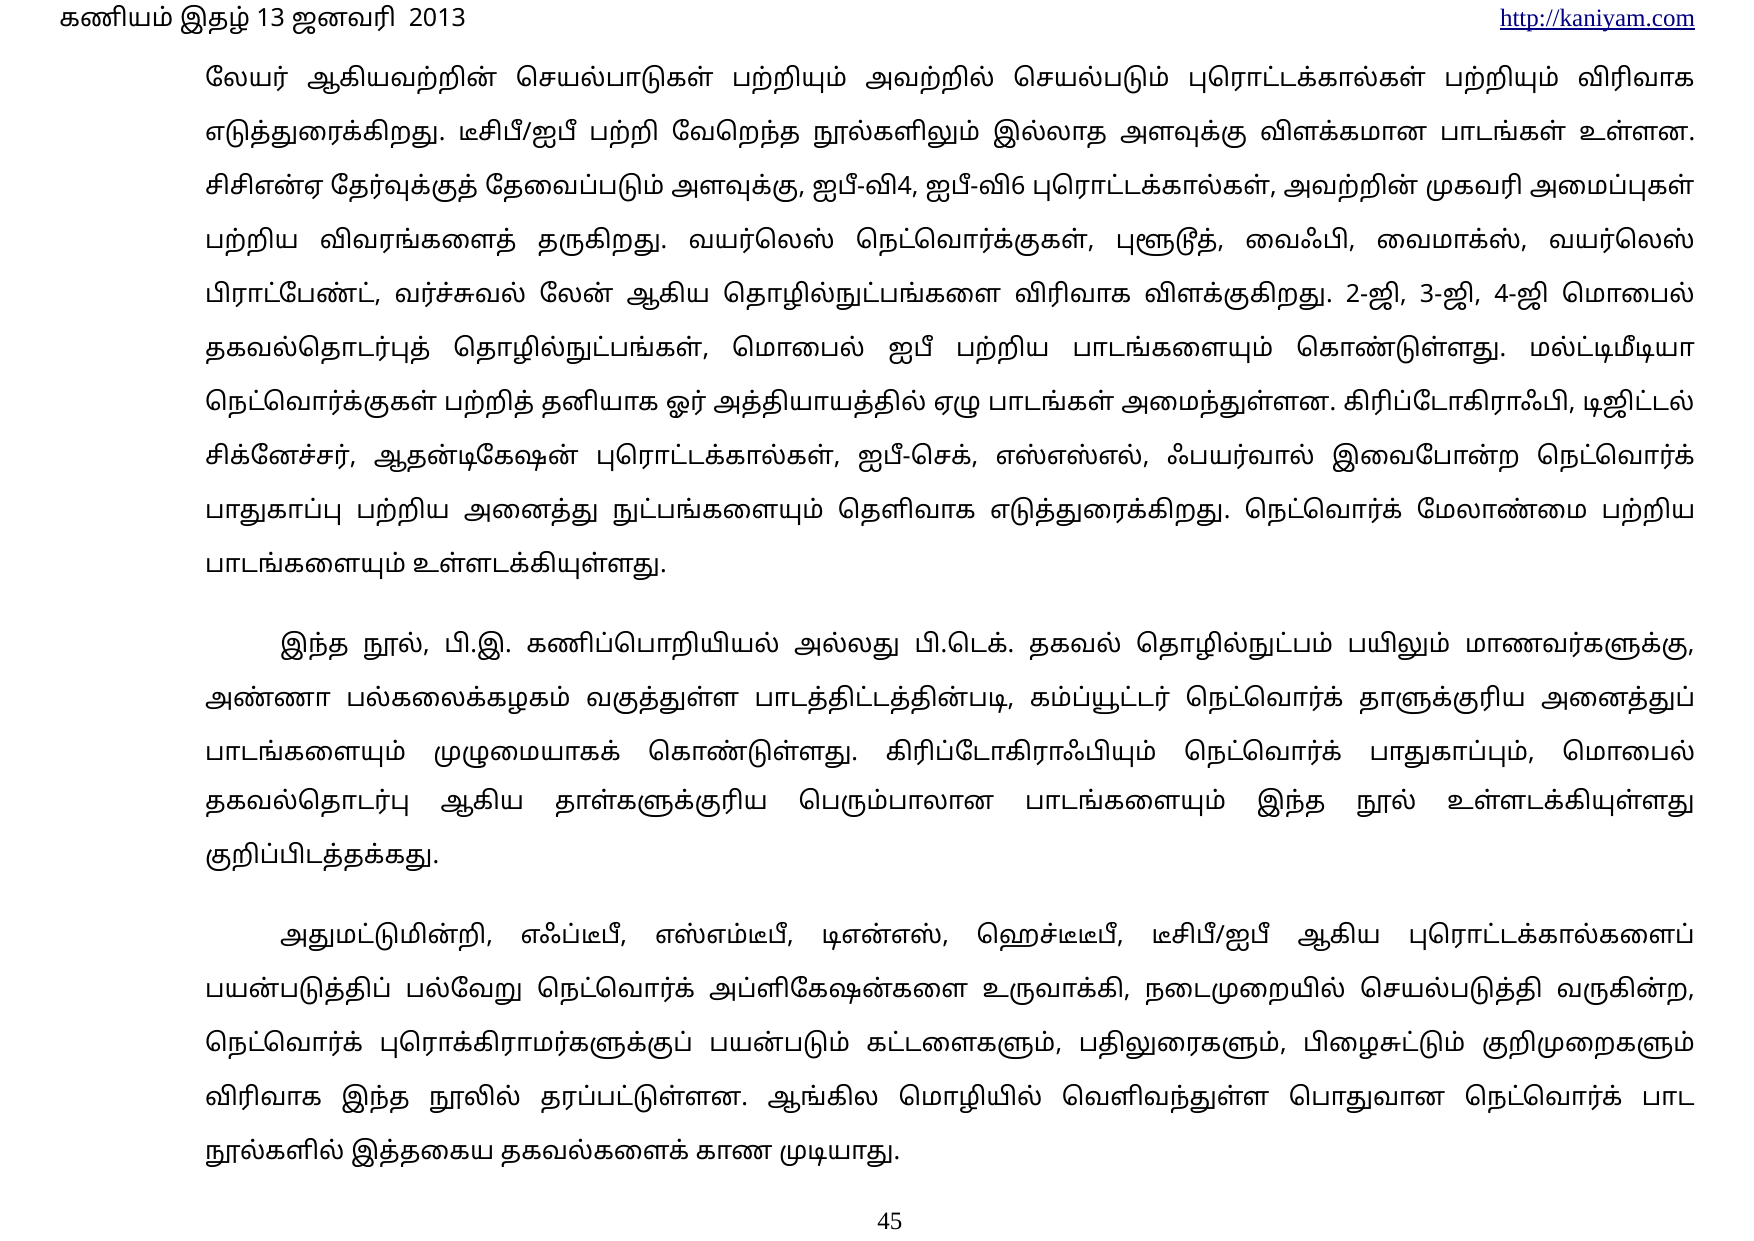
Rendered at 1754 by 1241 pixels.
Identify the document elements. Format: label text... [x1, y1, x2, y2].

text அதுமட்டுமின்றி, எஃப்டீபீ, எஸ்எம்டீபீ, டிஎன்எஸ், ஹெச்டீடீபீ, டீசிபீ/ஐபீ ஆகிய புரொட்டக்கால்களைப் பயன்படுத்திப் பல்வேறு நெட்வொர்க் அப்ளிகேஷன்களை உருவாக்கி, நடைமுறையில் செயல்படுத்தி வருகின்ற, நெட்வொர்க் புரொக்கிராமர்களுக்குப் பயன்படும் கட்டளைகளும், பதிலுரைகளும், பிழைசுட்டும் குறிமுறைகளும் விரிவாக இந்த நூலில் தரப்பட்டுள்ளன. ஆங்கில மொழியில் வெளிவந்துள்ள பொதுவான நெட்வொர்க் பாட நூல்களில் இத்தகைய தகவல்களைக் காண முடியாது. [205, 917, 1695, 1170]
text இந்த நூல், பி.இ. கணிப்பொறியியல் அல்லது பி.டெக். தகவல் தொழில்நுட்பம் பயிலும் மாணவர்களுக்கு, அண்ணா பல்கலைக்கழகம் வகுத்துள்ள பாடத்திட்டத்தின்படி, கம்ப்யூட்டர் நெட்வொர்க் தாளுக்குரிய அனைத்துப் பாடங்களையும் முழுமையாகக் கொண்டுள்ளது. கிரிப்டோகிராஃபியும் நெட்வொர்க் பாதுகாப்பும், மொபைல் தகவல்தொடர்பு ஆகிய தாள்களுக்குரிய பெரும்பாலான பாடங்களையும் இந்த நூல் உள்ளடக்கியுள்ளது குறிப்பிடத்தக்கது. [205, 626, 1695, 874]
text லேயர் ஆகியவற்றின் செயல்பாடுகள் பற்றியும் அவற்றில் செயல்படும் புரொட்டக்கால்கள் பற்றியும் விரிவாக எடுத்துரைக்கிறது. டீசிபீ/ஐபீ பற்றி வேறெந்த நூல்களிலும் இல்லாத அளவுக்கு விளக்கமான பாடங்கள் உள்ளன. சிசிஎன்ஏ தேர்வுக்குத் தேவைப்படும் அளவுக்கு, ஐபீ-வி4, ஐபீ-வி6 புரொட்டக்கால்கள், அவற்றின் முகவரி அமைப்புகள் பற்றிய விவரங்களைத் தருகிறது. வயர்லெஸ் நெட்வொர்க்குகள், புளூடூத், வைஃபி, வைமாக்ஸ், வயர்லெஸ் பிராட்பேண்ட், வர்ச்சுவல் லேன் ஆகிய தொழில்நுட்பங்களை விரிவாக விளக்குகிறது. 2-ஜி, 3-ஜி, 4-ஜி மொபைல் தகவல்தொடர்புத் தொழில்நுட்பங்கள், மொபைல் ஐபீ பற்றிய பாடங்களையும் கொண்டுள்ளது. மல்ட்டிமீடியா நெட்வொர்க்குகள் பற்றித் தனியாக ஓர் அத்தியாயத்தில் ஏழு பாடங்கள் அமைந்துள்ளன. கிரிப்டோகிராஃபி, டிஜிட்டல் சிக்னேச்சர், ஆதன்டிகேஷன் புரொட்டக்கால்கள், ஐபீ-செக், எஸ்எஸ்எல், ஃபயர்வால் இவைபோன்ற நெட்வொர்க் பாதுகாப்பு பற்றிய அனைத்து நுட்பங்களையும் தெளிவாக எடுத்துரைக்கிறது. நெட்வொர்க் மேலாண்மை பற்றிய பாடங்களையும் உள்ளடக்கியுள்ளது. [205, 64, 1695, 583]
